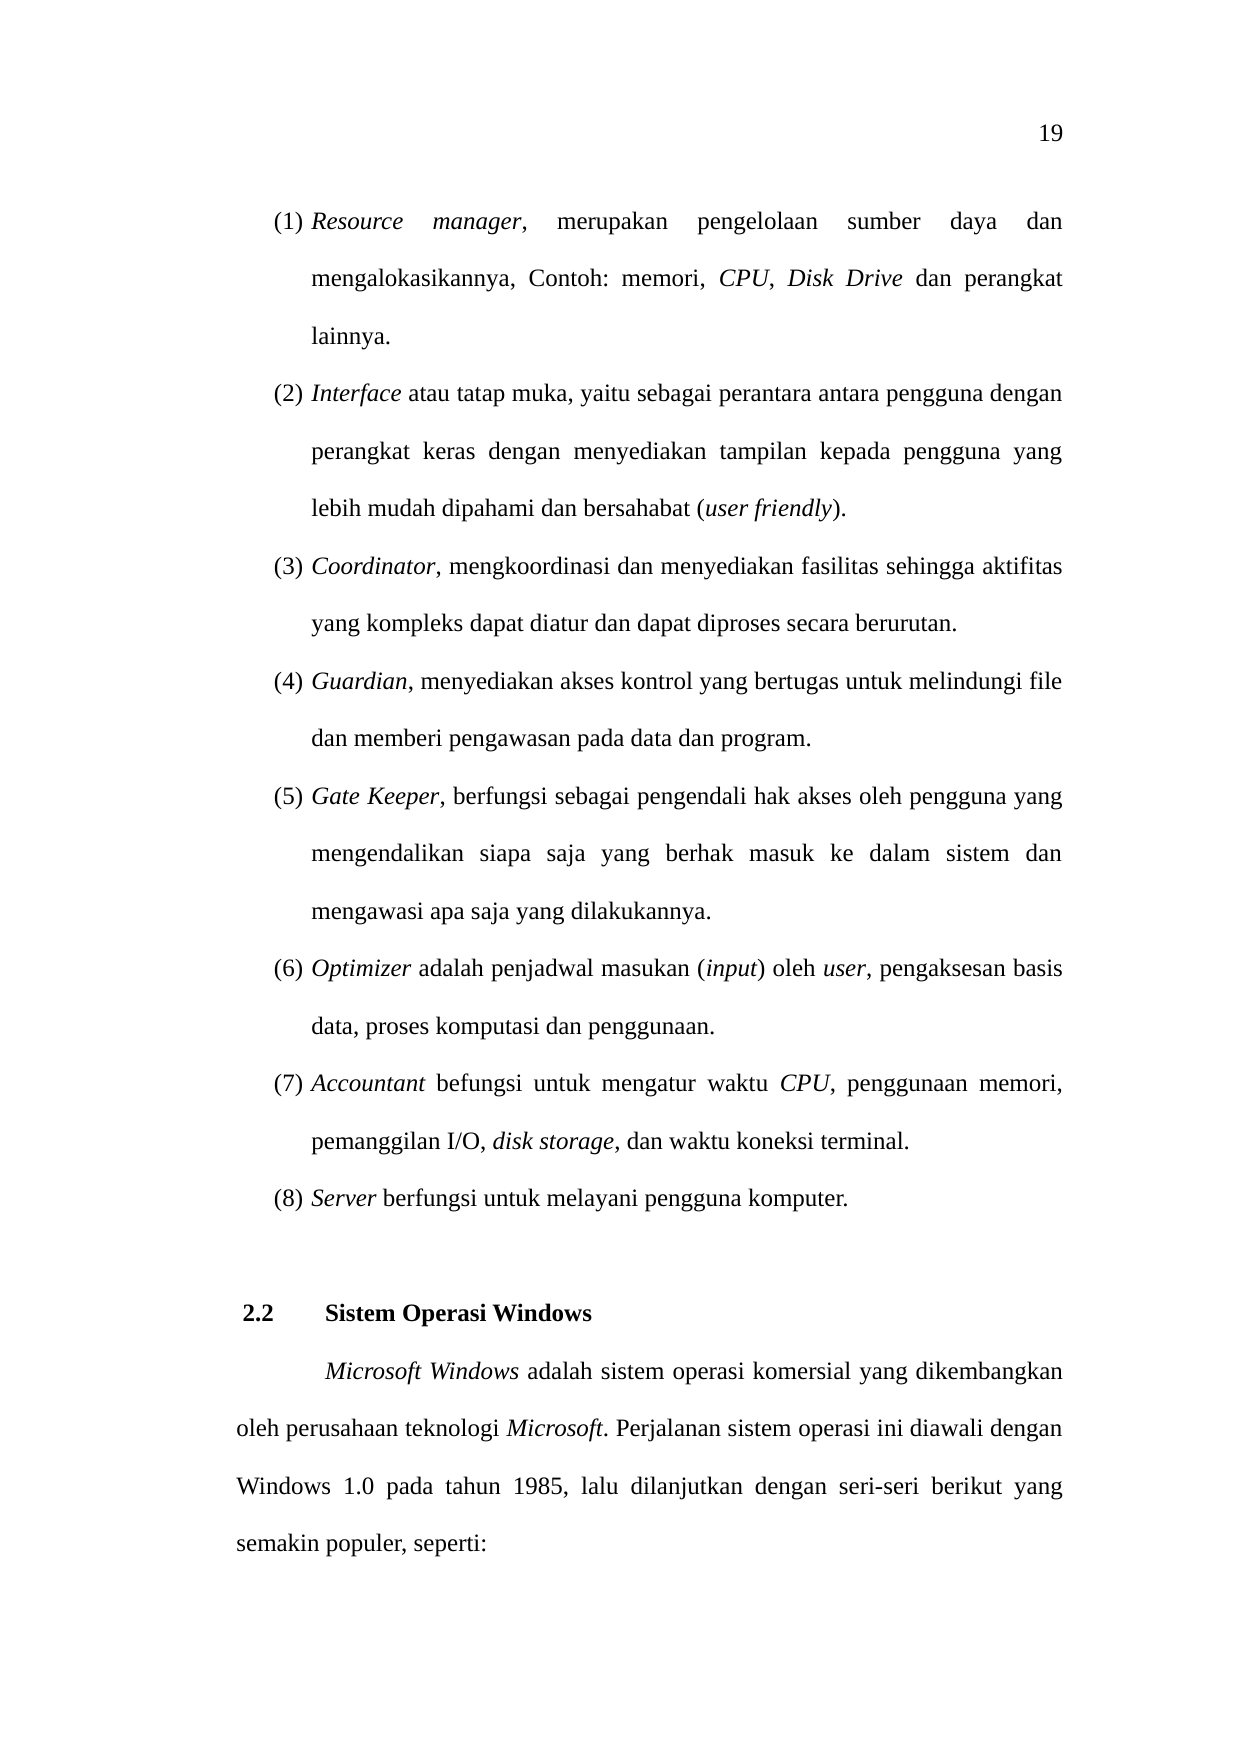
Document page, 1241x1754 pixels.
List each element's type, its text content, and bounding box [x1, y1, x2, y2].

list Server berfungsi untuk melayani pengguna komputer. [274, 1183, 1063, 1212]
list Guardian, menyediakan akses kontrol yang bertugas untuk melindungi file dan memberi pengawasan pada data dan program. [274, 666, 1063, 752]
list Optimizer adalah penjadwal masukan (input) oleh user, pengaksesan basis data, proses komputasi dan penggunaan. [274, 953, 1063, 1040]
list Resource manager, merupakan pengelolaan sumber daya dan mengalokasikannya, Contoh: memori, CPU, Disk Drive dan perangkat lainnya. [274, 206, 1063, 350]
list Gate Keeper, berfungsi sebagai pengendali hak akses oleh pengguna yang mengendalikan siapa saja yang berhak masuk ke dalam sistem dan mengawasi apa saja yang dilakukannya. [274, 781, 1063, 925]
list Coordinator, mengkoordinasi dan menyediakan fasilitas sehingga aktifitas yang kompleks dapat diatur dan dapat diproses secara berurutan. [274, 551, 1063, 637]
text Microsoft Windows adalah sistem operasi komersial yang dikembangkan oleh perusahaan teknologi Microsoft. Perjalanan sistem operasi ini diawali dengan Windows 1.0 pada tahun 1985, lalu dilanjutkan dengan seri-seri berikut yang semakin populer, seperti: [236, 1356, 1063, 1557]
list Accountant befungsi untuk mengatur waktu CPU, penggunaan memori, pemanggilan I/O, disk storage, dan waktu koneksi terminal. [274, 1068, 1063, 1155]
list Interface atau tatap muka, yaitu sebagai perantara antara pengguna dengan perangkat keras dengan menyediakan tampilan kepada pengguna yang lebih mudah dipahami dan bersahabat (user friendly). [274, 378, 1063, 522]
subtitle Sistem Operasi Windows [236, 1298, 1063, 1327]
